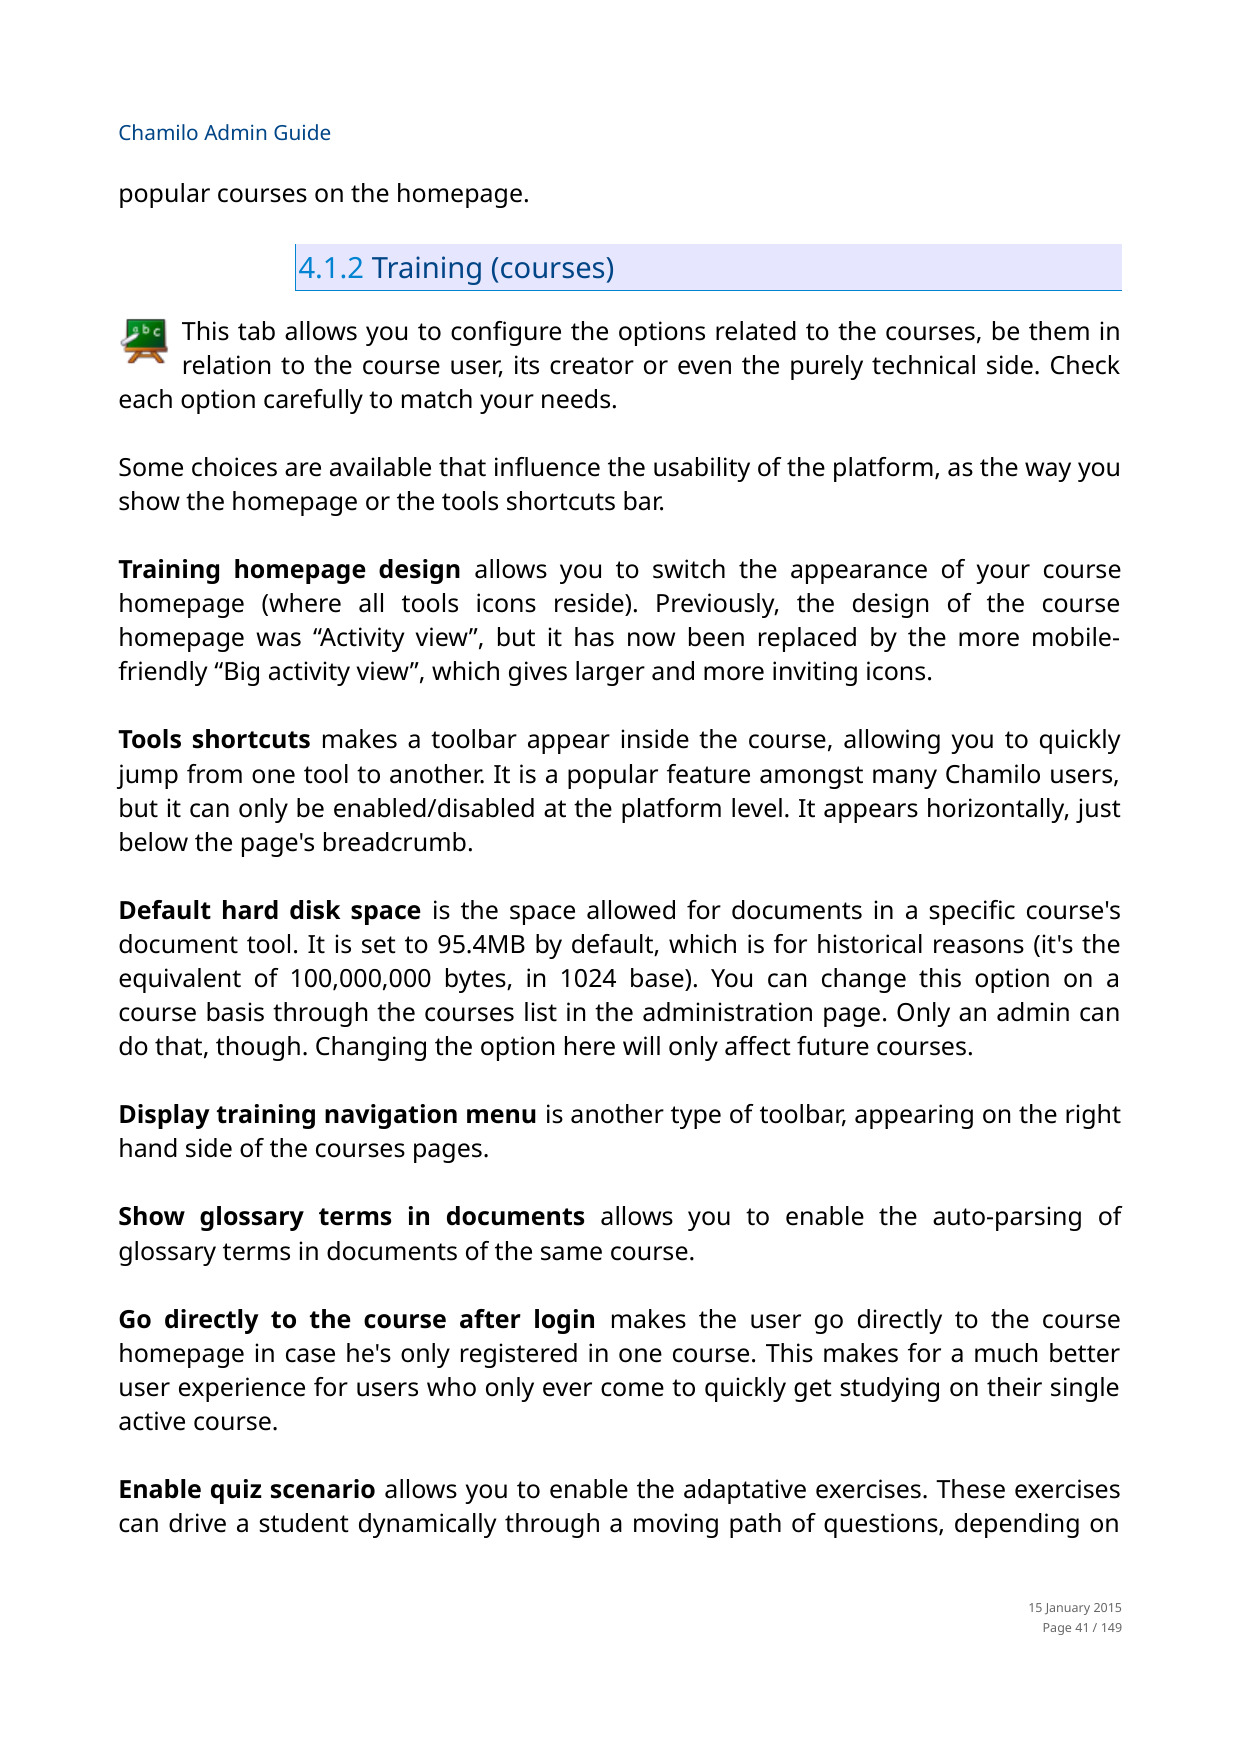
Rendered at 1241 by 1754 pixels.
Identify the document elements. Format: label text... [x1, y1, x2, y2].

text Default hard disk space is the space allowed for documents in a specific course's document tool. It is set to 95.4MB by default, which is for historical reasons (it's the equivalent of 100,000,000 bytes, in 1024 base). You can change this option on a course basis through the courses list in the administration page. Only an admin can do that, though. Changing the option here will only affect future courses. [118, 892, 1122, 1063]
text Enable quiz scenario allows you to enable the adaptative exercises. These exercises can drive a student dynamically through a moving path of questions, depending on [118, 1472, 1122, 1540]
text Go directly to the course after login makes the user go directly to the course homepage in case he's only registered in one course. This makes for a much better user experience for users who only ever come to quickly get studying on their single active course. [118, 1301, 1122, 1437]
text popular courses on the homepage. [118, 176, 1122, 210]
text This tab allows you to configure the options related to the courses, be them in relation to the course user, its creator or even the purely technical side. Check each option carefully to match your needs. [118, 313, 1122, 416]
text Tools shortcuts makes a toolbar appear inside the course, allowing you to quickly jump from one tool to another. It is a popular feature amongst many Chamilo users, but it can only be enabled/disabled at the platform level. It appears horizontally, just below the page's breadcrumb. [118, 722, 1122, 858]
subtitle Training (courses) [296, 244, 1122, 290]
text Display training navigation menu is another type of toolbar, appearing on the right hand side of the courses pages. [118, 1097, 1122, 1165]
text Show glossary terms in documents allows you to enable the auto-parsing of glossary terms in documents of the same course. [118, 1199, 1122, 1267]
text Some choices are available that influence the usability of the platform, as the way you show the homepage or the tools shortcuts bar. [118, 450, 1122, 518]
picture [119, 316, 170, 367]
text Training homepage design allows you to switch the appearance of your course homepage (where all tools icons reside). Previously, the design of the course homepage was “Activity view”, but it has now been replaced by the more mobile-friendly “Big activity view”, which gives larger and more inviting icons. [118, 552, 1122, 688]
